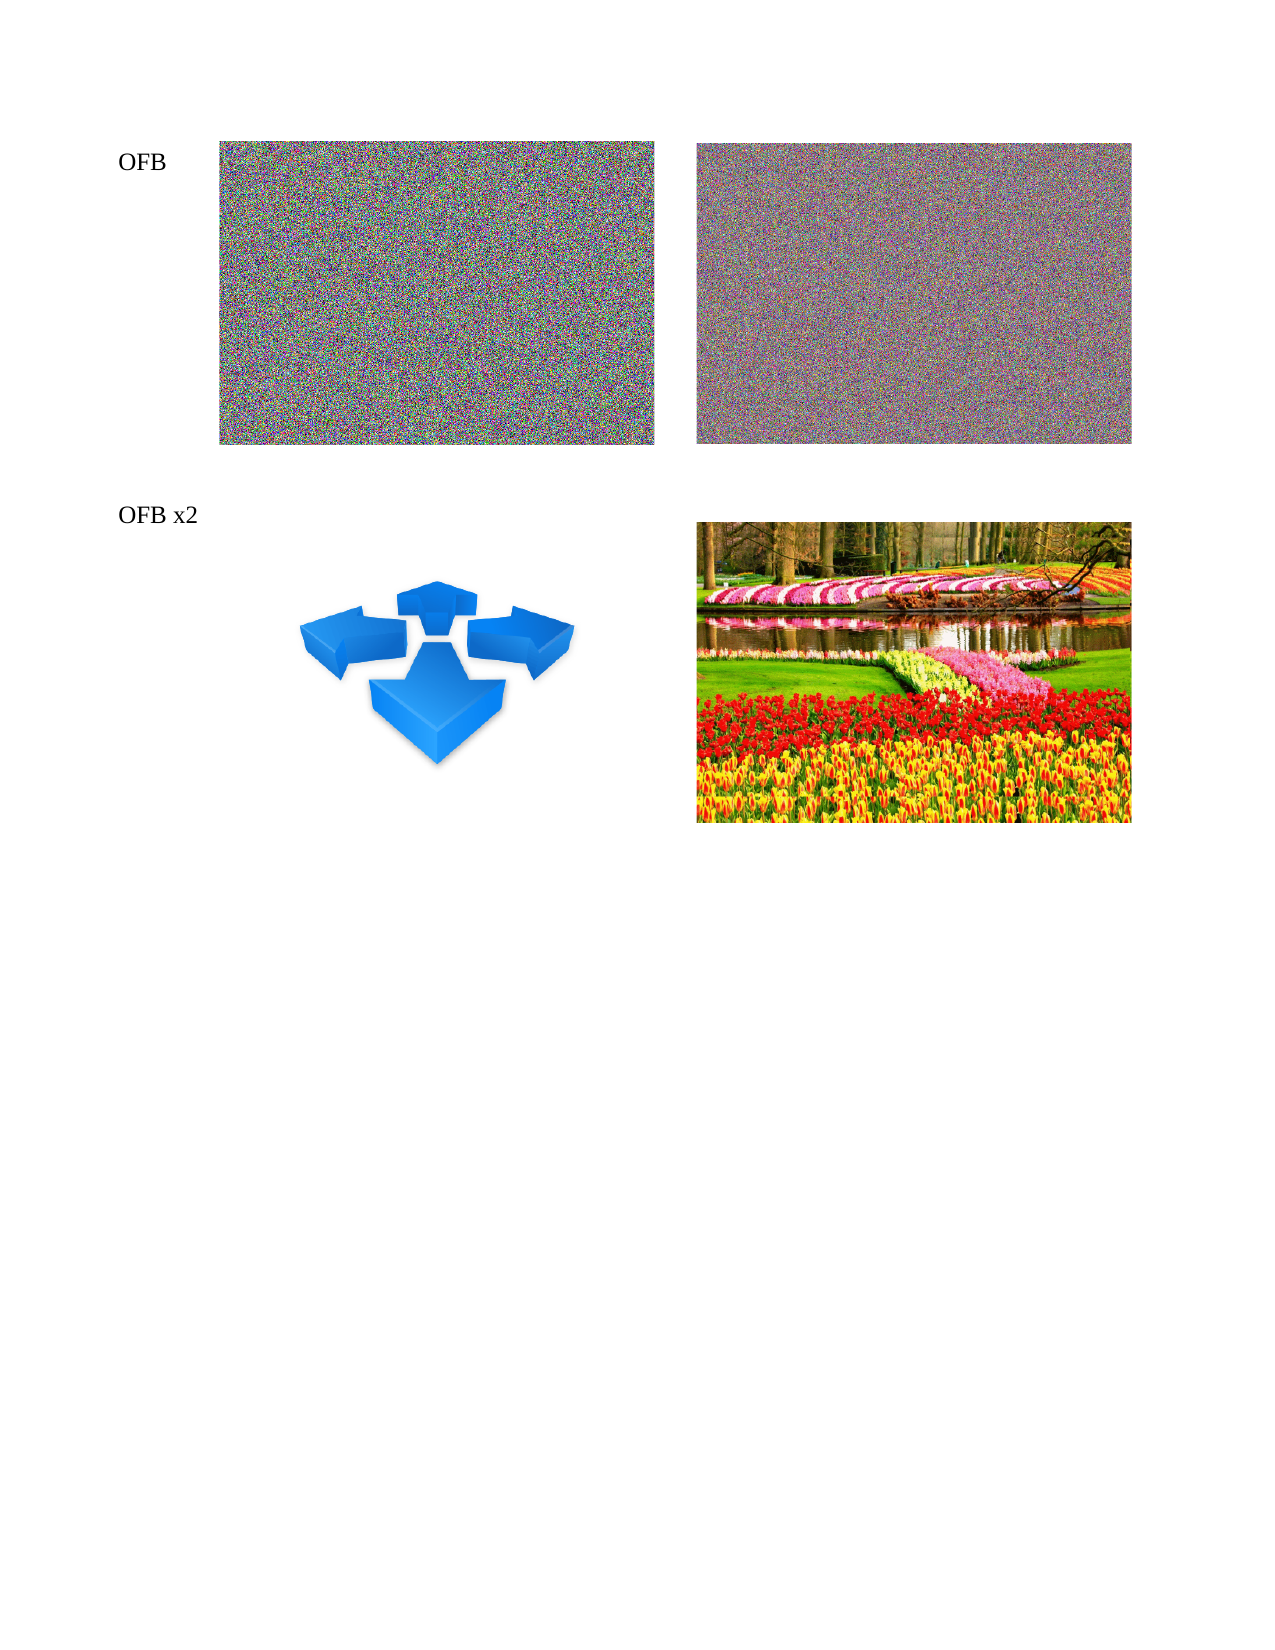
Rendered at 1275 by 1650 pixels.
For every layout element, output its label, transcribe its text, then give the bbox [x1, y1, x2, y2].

table_cell [671, 501, 1157, 856]
table_cell OFB x2 [118, 501, 202, 856]
table_cell [671, 118, 1157, 501]
picture [219, 521, 655, 827]
picture [696, 522, 1132, 823]
picture [219, 141, 655, 445]
table_cell OFB [118, 118, 202, 501]
table_cell [203, 118, 671, 501]
table_cell [203, 501, 671, 856]
picture [696, 143, 1132, 444]
